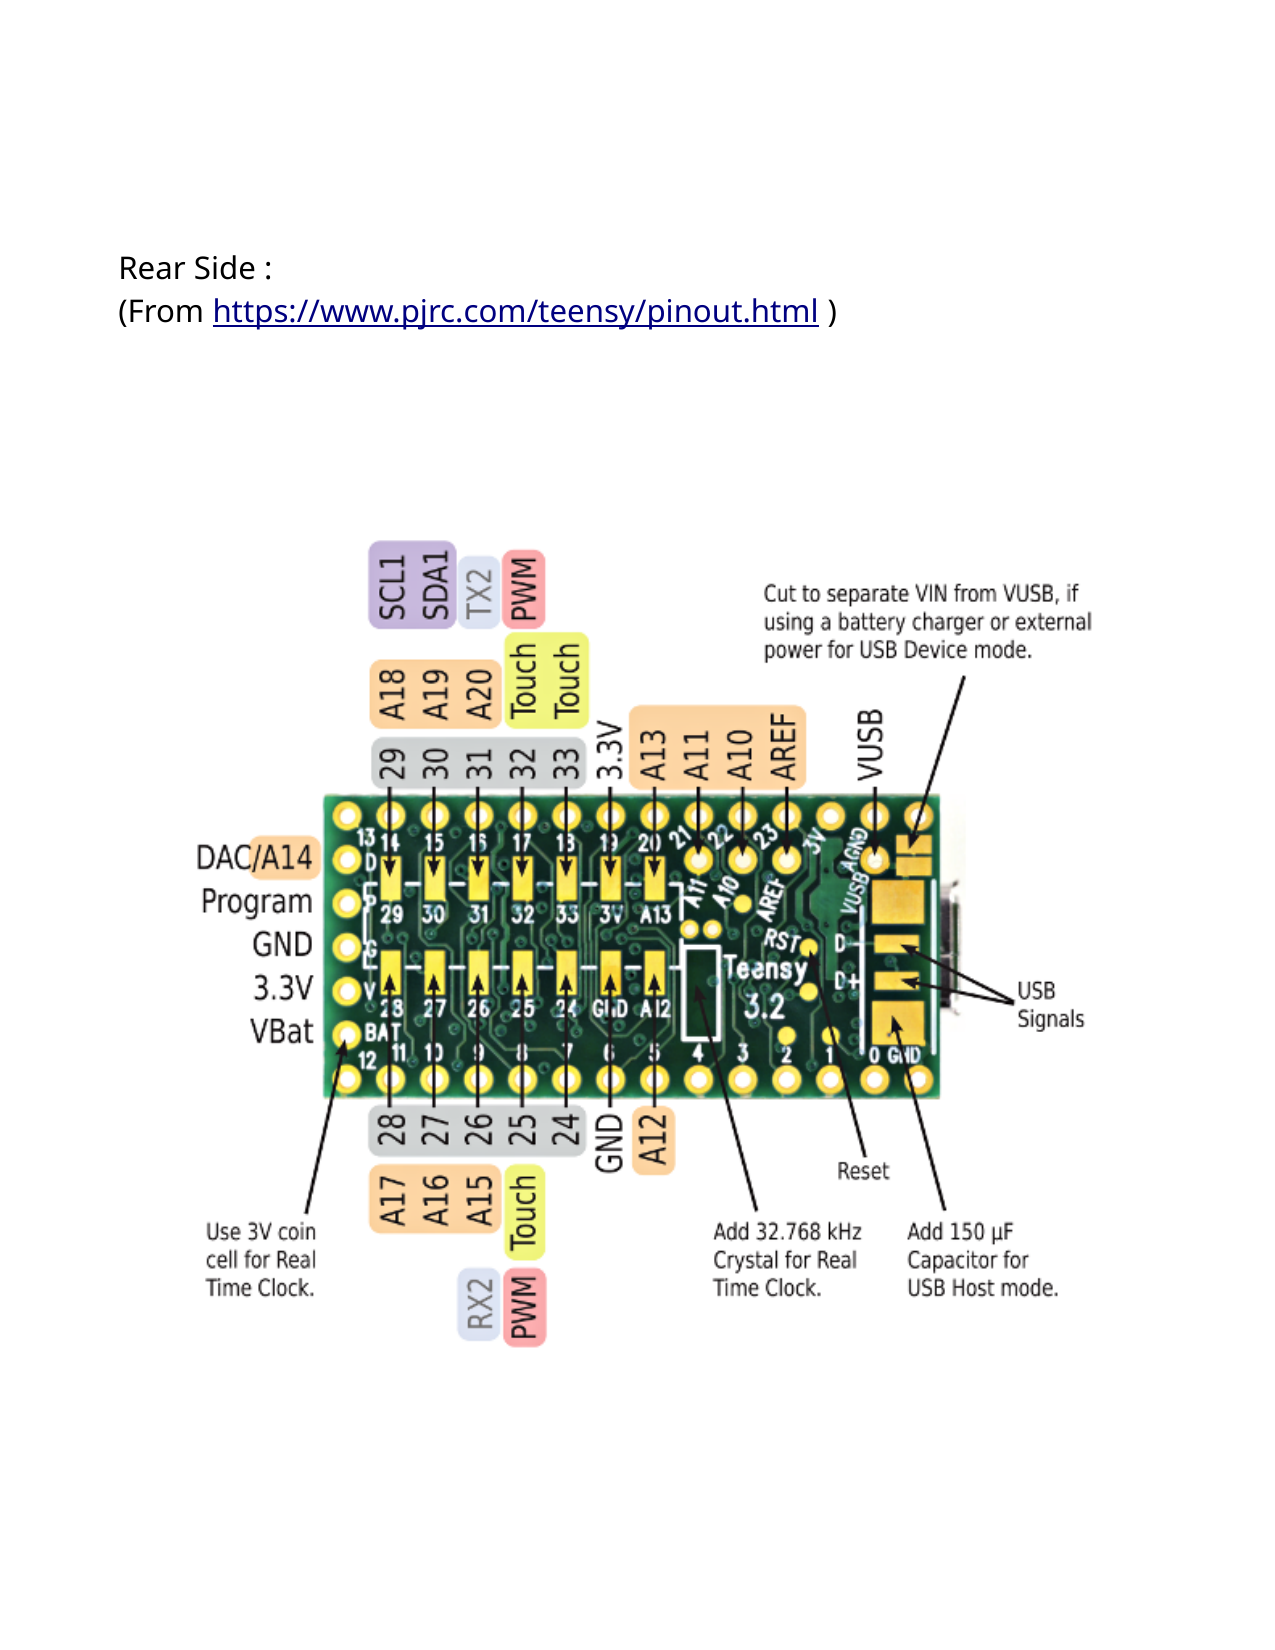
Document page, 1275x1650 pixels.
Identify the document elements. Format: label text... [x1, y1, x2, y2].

text Rear Side : (From https://www.pjrc.com/teensy/pinout.html ) [118, 246, 1157, 331]
picture [138, 531, 1156, 1359]
